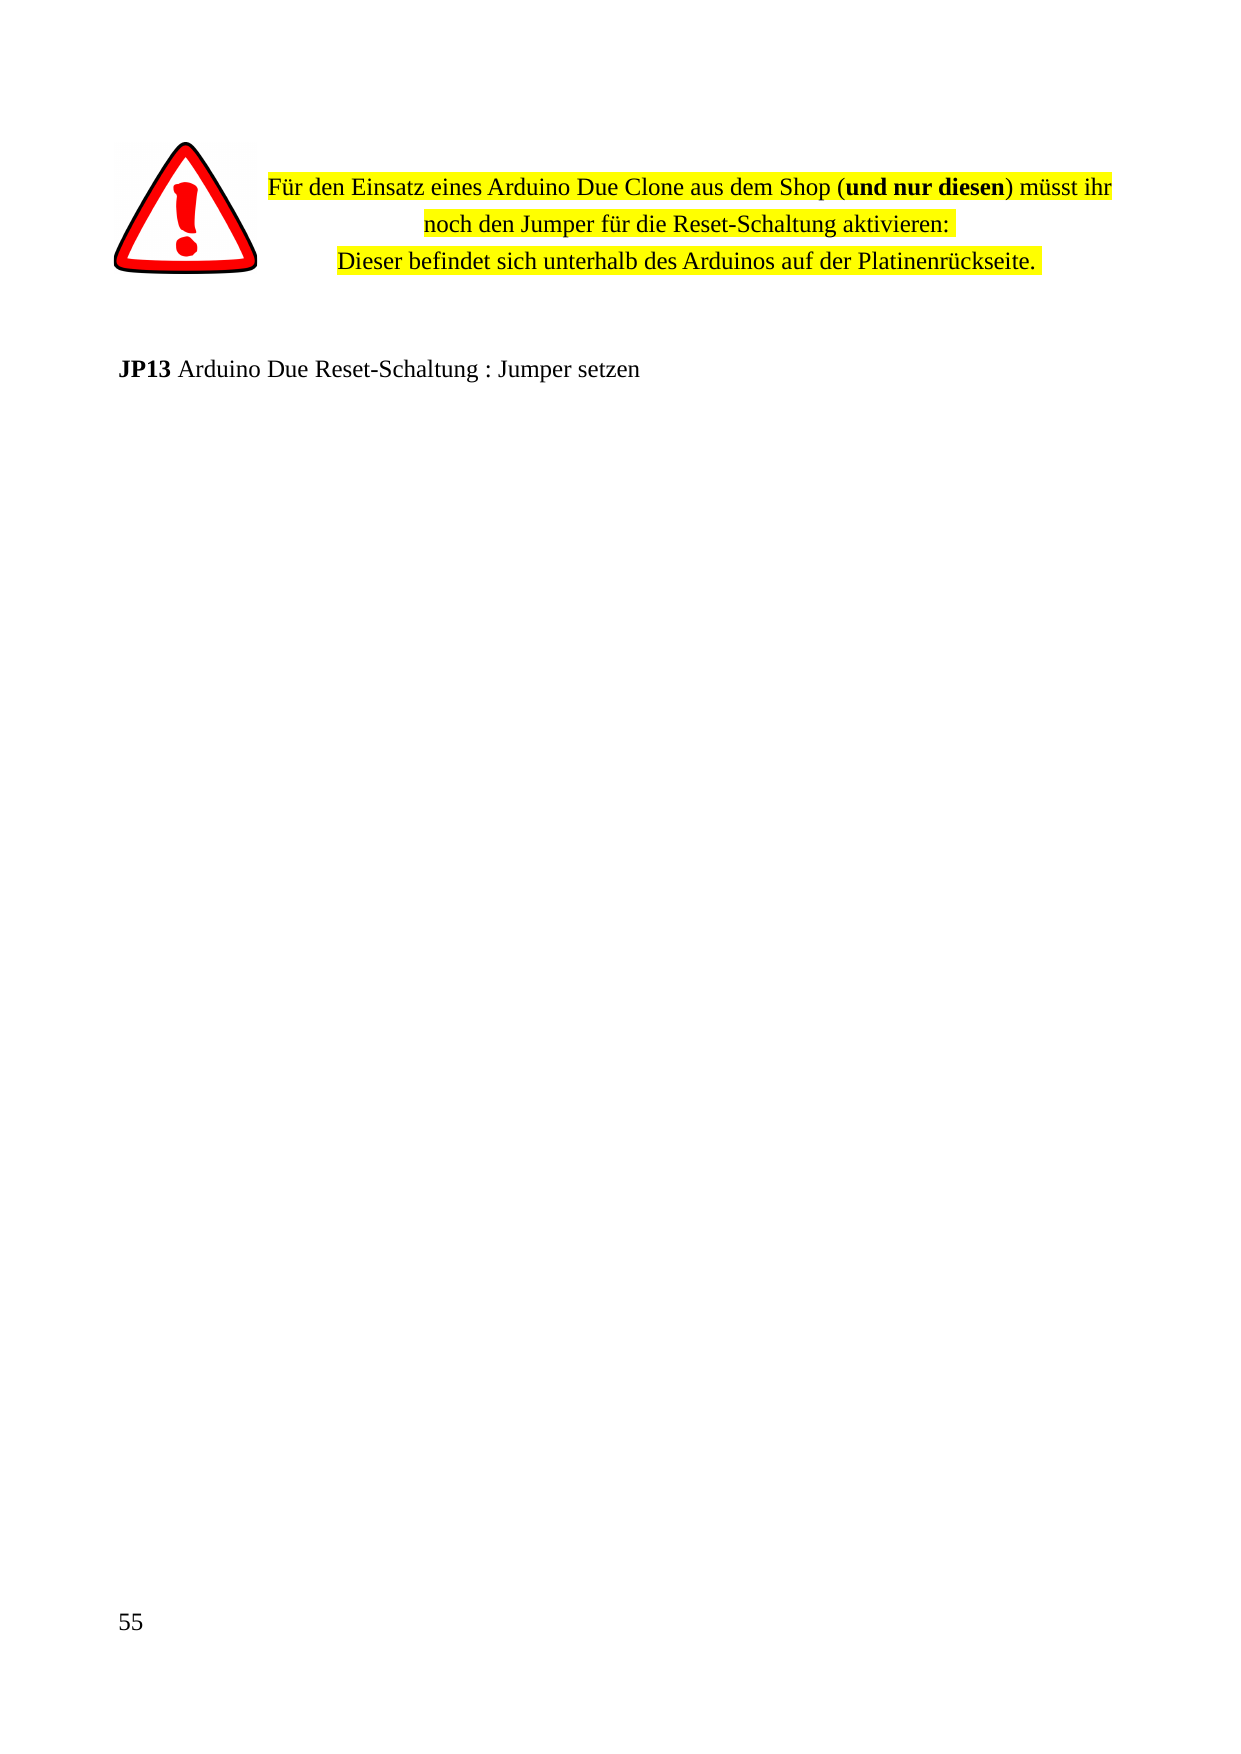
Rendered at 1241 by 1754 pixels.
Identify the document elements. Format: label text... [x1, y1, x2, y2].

text JP13 Arduino Due Reset-Schaltung : Jumper setzen [118, 322, 1122, 508]
text Für den Einsatz eines Arduino Due Clone aus dem Shop (und nur diesen) müsst ihr noch den Jumper für die Reset-Schaltung aktivieren: Dieser befindet sich unterhalb des Arduinos auf der Platinenrückseite. [118, 165, 1122, 314]
picture [113, 142, 258, 274]
